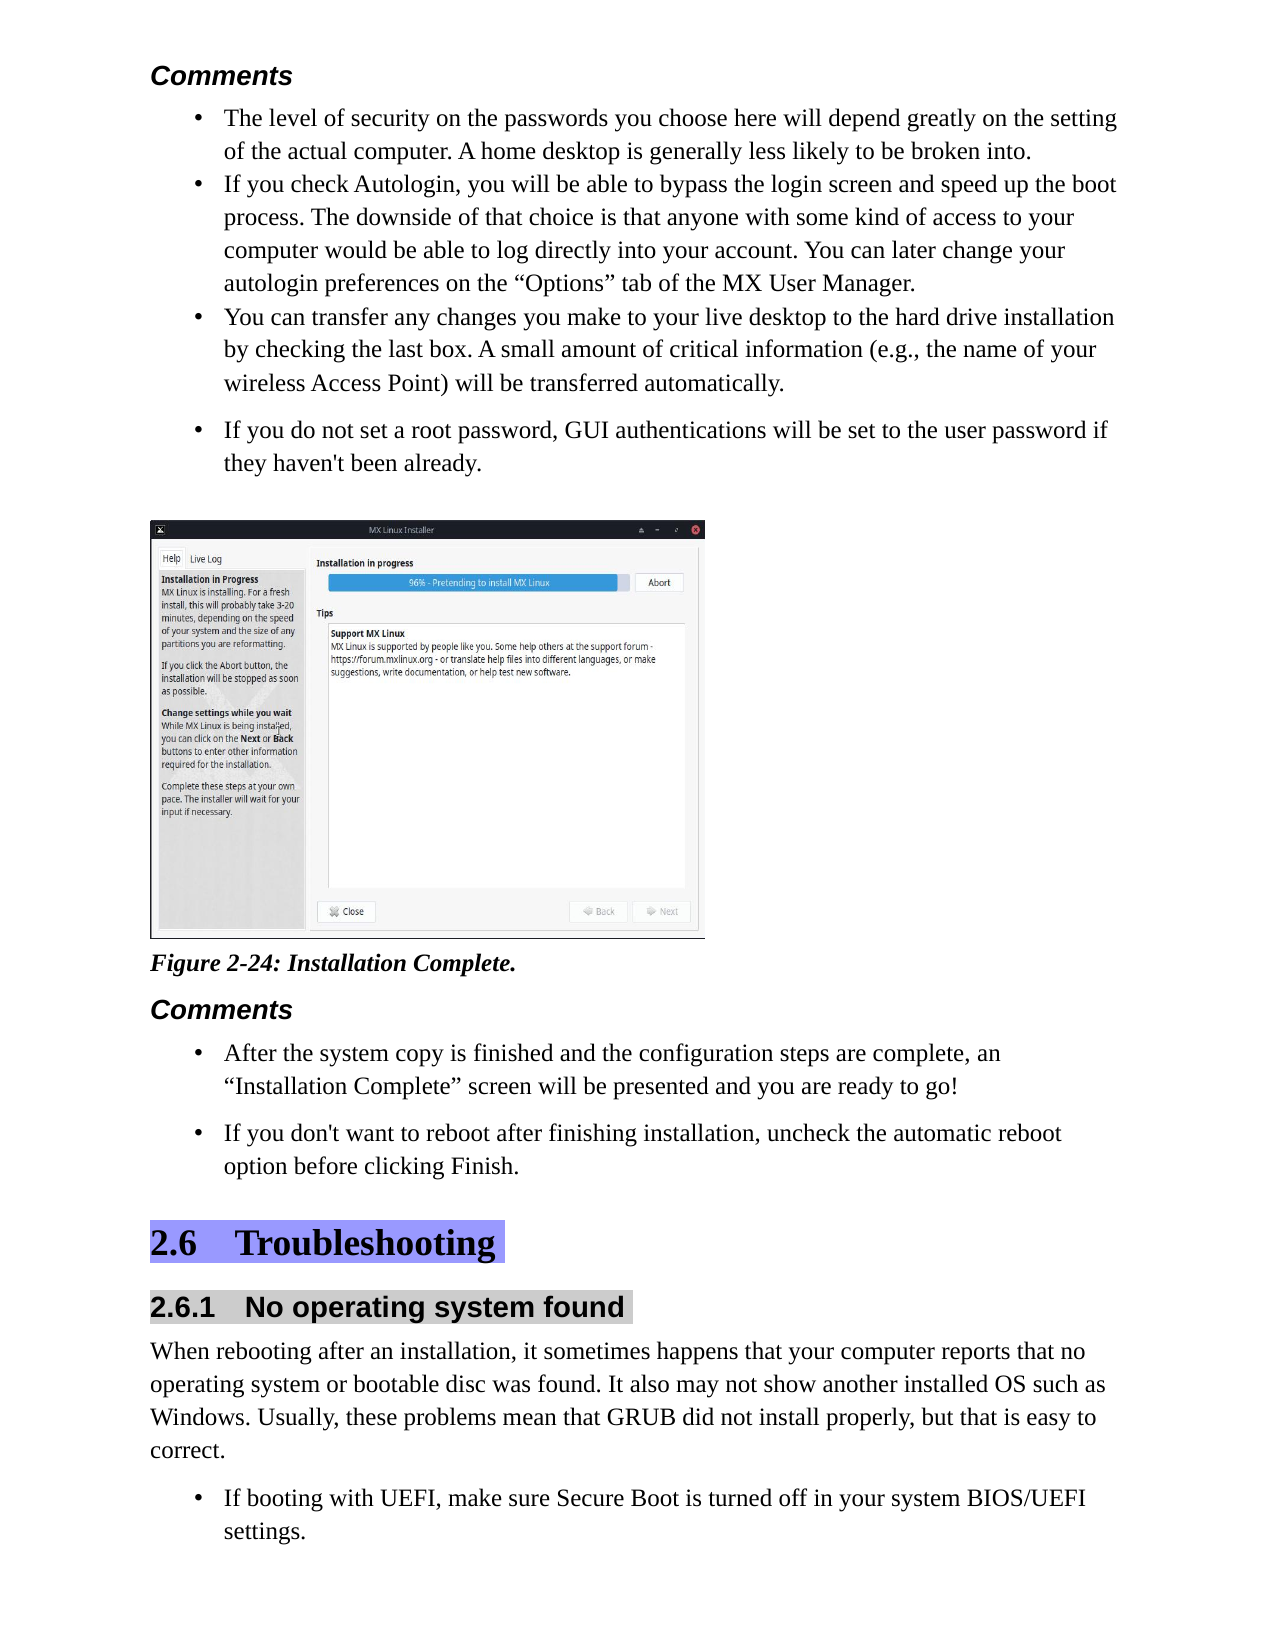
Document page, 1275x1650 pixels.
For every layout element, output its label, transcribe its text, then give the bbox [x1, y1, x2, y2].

list The level of security on the passwords you choose here will depend greatly on the setting of the actual computer. A home desktop is generally less likely to be broken into. [194, 103, 1125, 165]
subtitle Comments [150, 993, 1125, 1025]
subtitle Comments [150, 59, 1125, 91]
list If you don't want to reboot after finishing installation, uncheck the automatic reboot option before clicking Finish. [194, 1118, 1125, 1180]
list If you check Autologin, you will be able to bypass the login screen and speed up the boot process. The downside of that choice is that anyone with some kind of access to your computer would be able to log directly into your account. You can later change your autologin preferences on the “Options” tab of the MX User Manager. [194, 169, 1125, 297]
text When rebooting after an installation, it sometimes happens that your computer reports that no operating system or bootable disc was found. It also may not show another installed OS such as Windows. Usually, these problems mean that GRUB did not install properly, but that is easy to correct. [150, 1336, 1125, 1464]
list If booting with UEFI, make sure Secure Boot is turned off in your system BIOS/UEFI settings. [194, 1483, 1125, 1545]
subtitle 2.6.1 No operating system found [633, 1290, 1125, 1324]
list You can transfer any changes you make to your live desktop to the hard drive installation by checking the last box. A small amount of critical information (e.g., the name of your wireless Access Point) will be transferred automatically. [194, 302, 1125, 396]
list If you do not set a root password, GUI authentications will be set to the user password if they haven't been already. [194, 415, 1125, 477]
subtitle 2.6 Troubleshooting [505, 1220, 1125, 1263]
text Figure 2-24: Installation Complete. [150, 948, 1125, 977]
list After the system copy is finished and the configuration steps are complete, an “Installation Complete” screen will be presented and you are ready to go! [194, 1038, 1125, 1099]
picture [150, 520, 705, 939]
